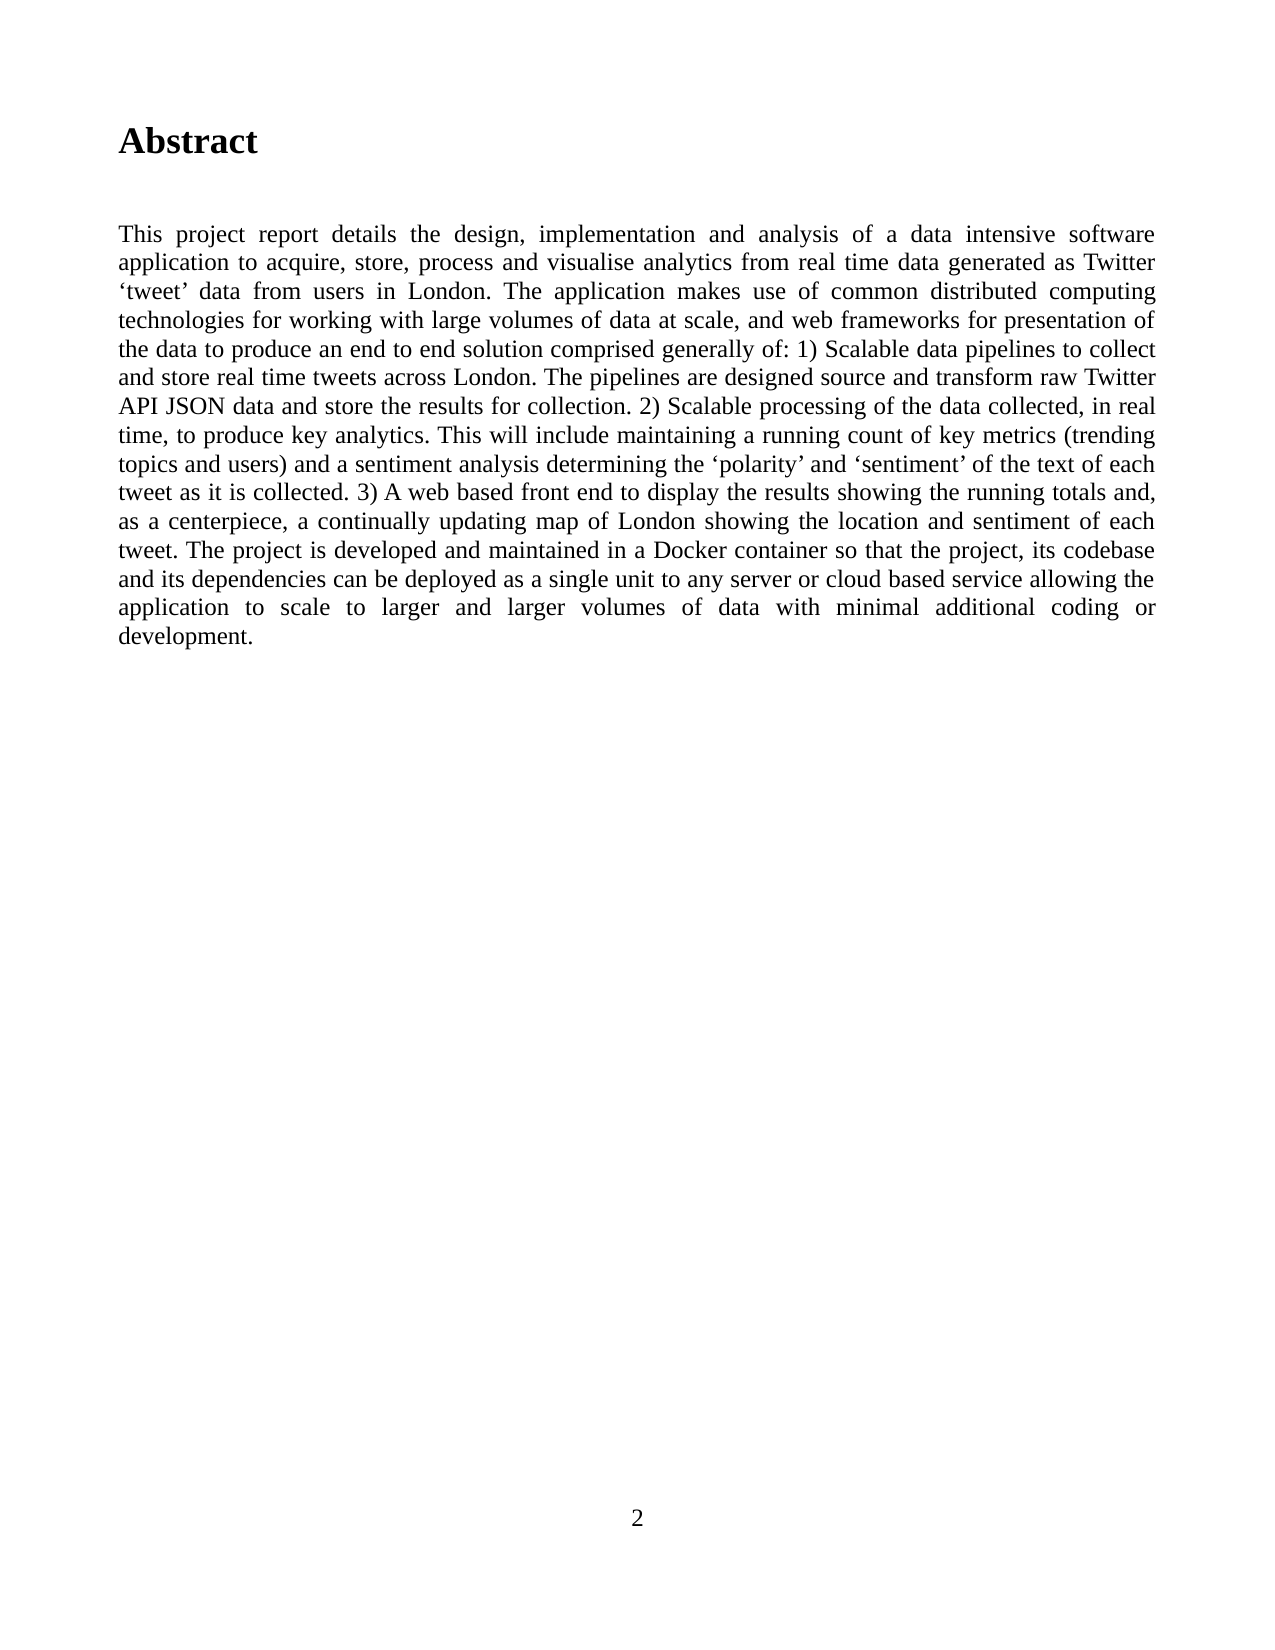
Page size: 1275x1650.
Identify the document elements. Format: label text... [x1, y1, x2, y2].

text This project report details the design, implementation and analysis of a data intensive software application to acquire, store, process and visualise analytics from real time data generated as Twitter ‘tweet’ data from users in London. The application makes use of common distributed computing technologies for working with large volumes of data at scale, and web frameworks for presentation of the data to produce an end to end solution comprised generally of: 1) Scalable data pipelines to collect and store real time tweets across London. The pipelines are designed source and transform raw Twitter API JSON data and store the results for collection. 2) Scalable processing of the data collected, in real time, to produce key analytics. This will include maintaining a running count of key metrics (trending topics and users) and a sentiment analysis determining the ‘polarity’ and ‘sentiment’ of the text of each tweet as it is collected. 3) A web based front end to display the results showing the running totals and, as a centerpiece, a continually updating map of London showing the location and sentiment of each tweet. The project is developed and maintained in a Docker container so that the project, its codebase and its dependencies can be deployed as a single unit to any server or cloud based service allowing the application to scale to larger and larger volumes of data with minimal additional coding or development. [118, 219, 1157, 650]
text Abstract [118, 118, 1157, 161]
